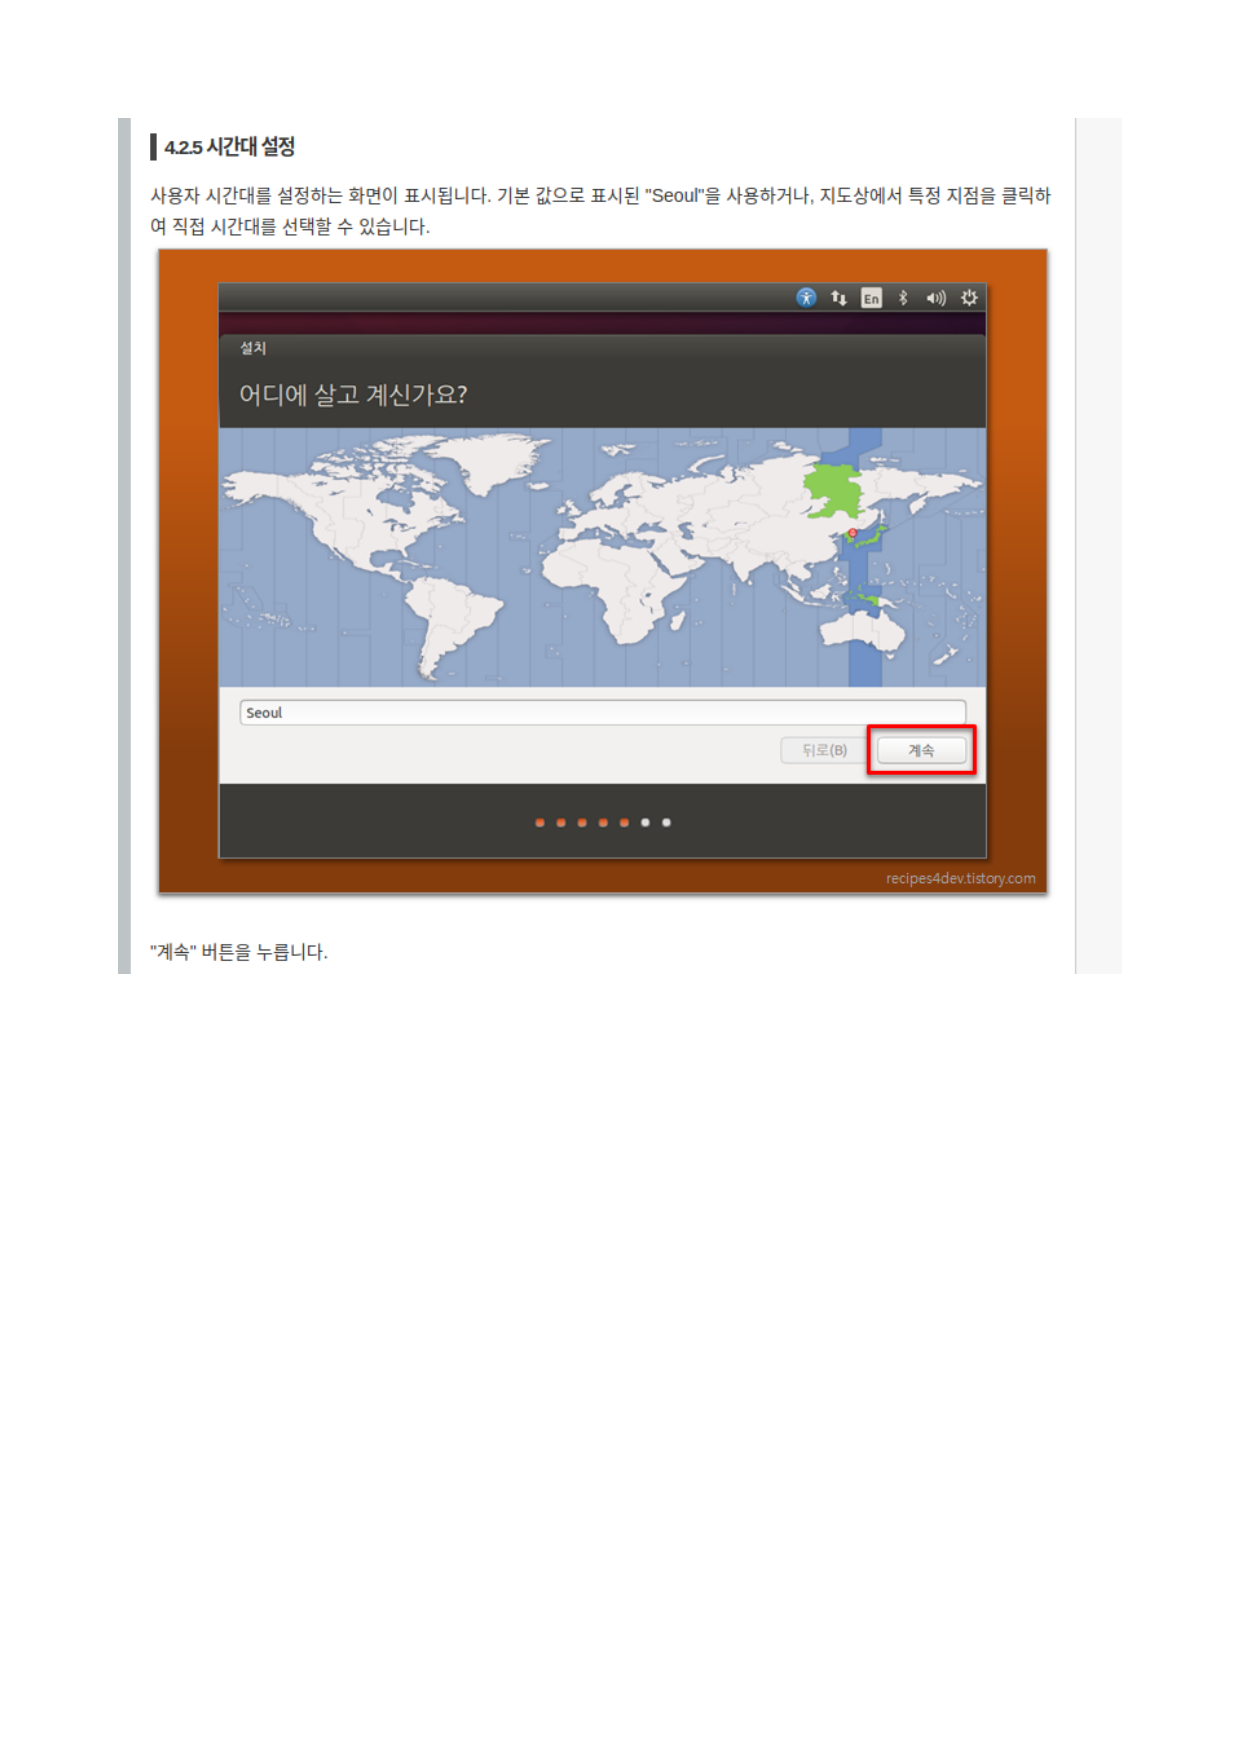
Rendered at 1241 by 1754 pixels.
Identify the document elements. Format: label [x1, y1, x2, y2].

picture [118, 118, 1123, 974]
